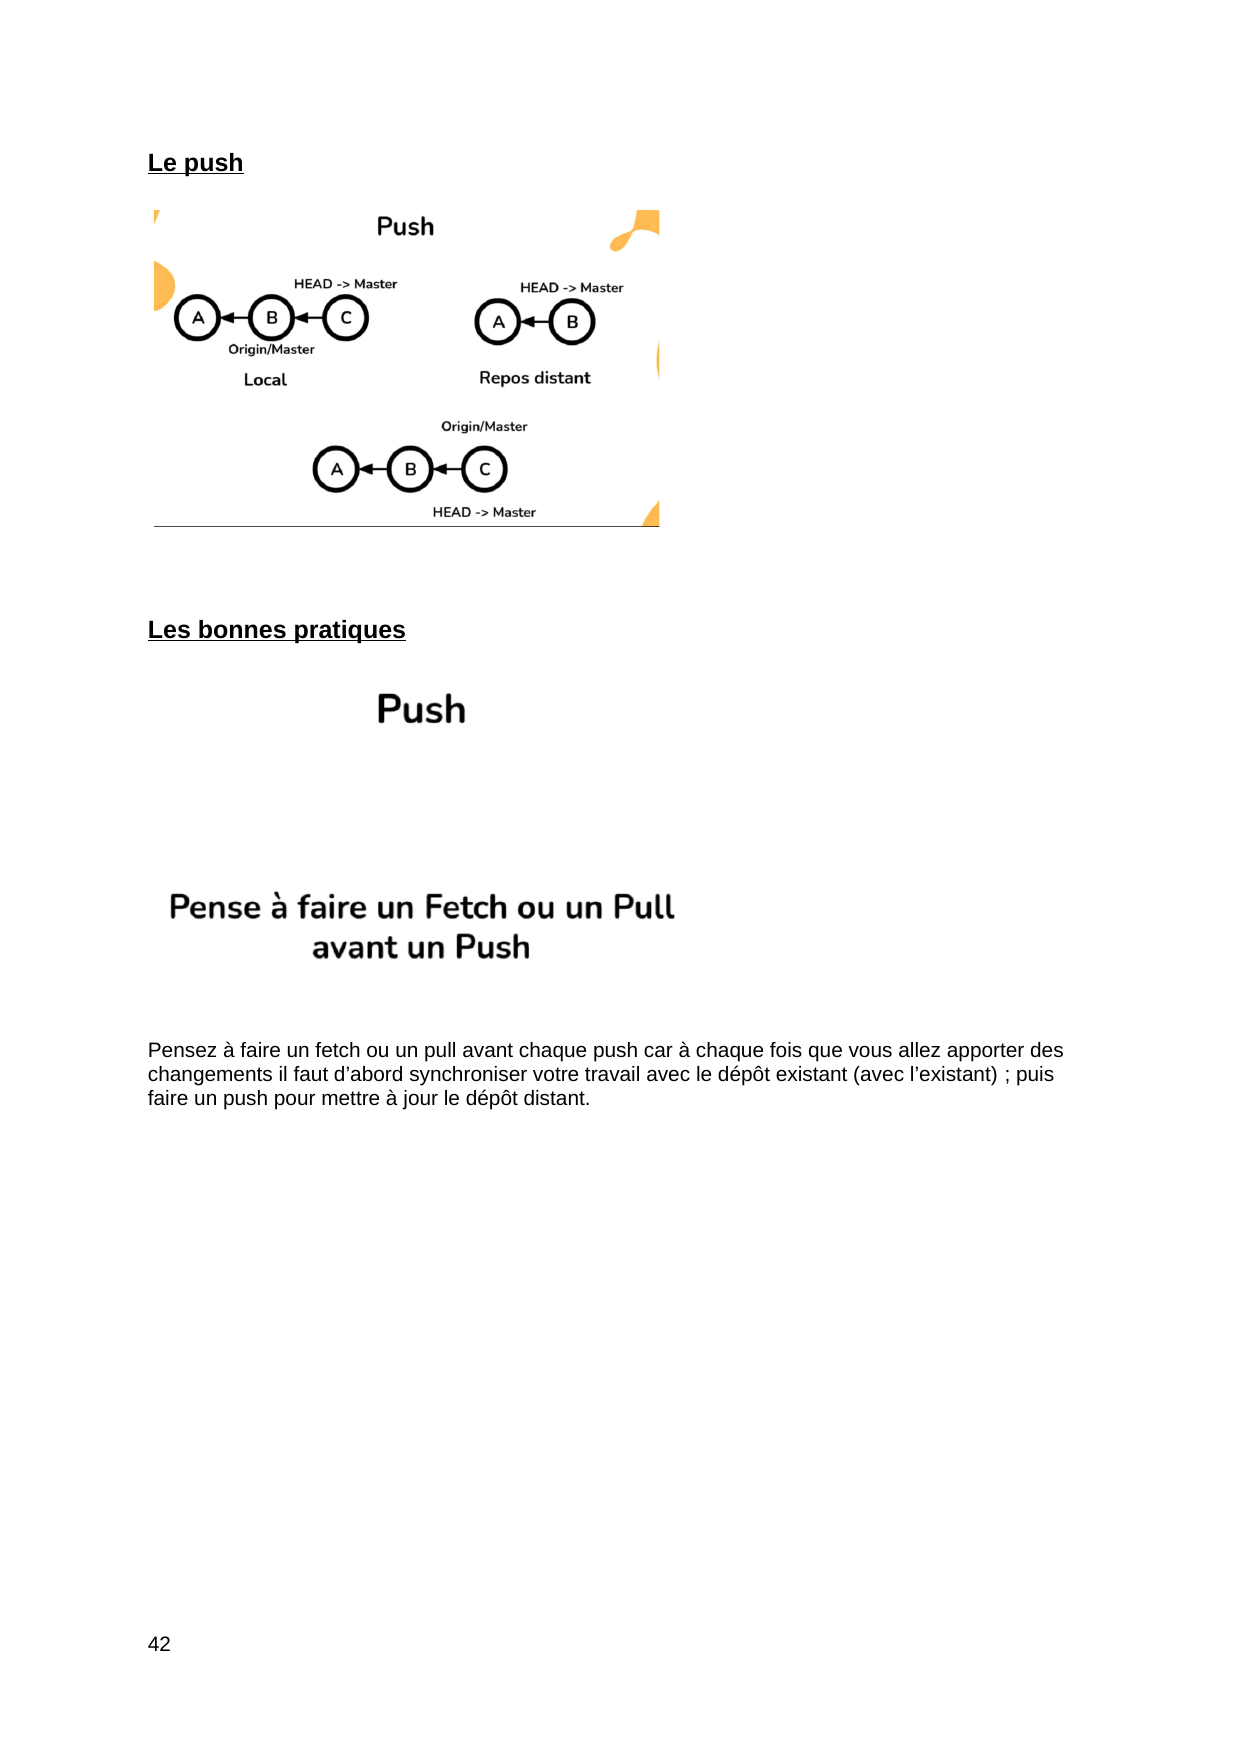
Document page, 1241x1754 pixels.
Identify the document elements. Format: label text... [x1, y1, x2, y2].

text Pensez à faire un fetch ou un pull avant chaque push car à chaque fois que vous allez apporter des changements il faut d’abord synchroniser votre travail avec le dépôt existant (avec l’existant) ; puis faire un push pour mettre à jour le dépôt distant. [148, 1037, 1093, 1109]
subtitle Les bonnes pratiques [148, 615, 1093, 644]
picture [153, 210, 660, 527]
subtitle Le push [148, 148, 1093, 176]
picture [139, 678, 723, 999]
